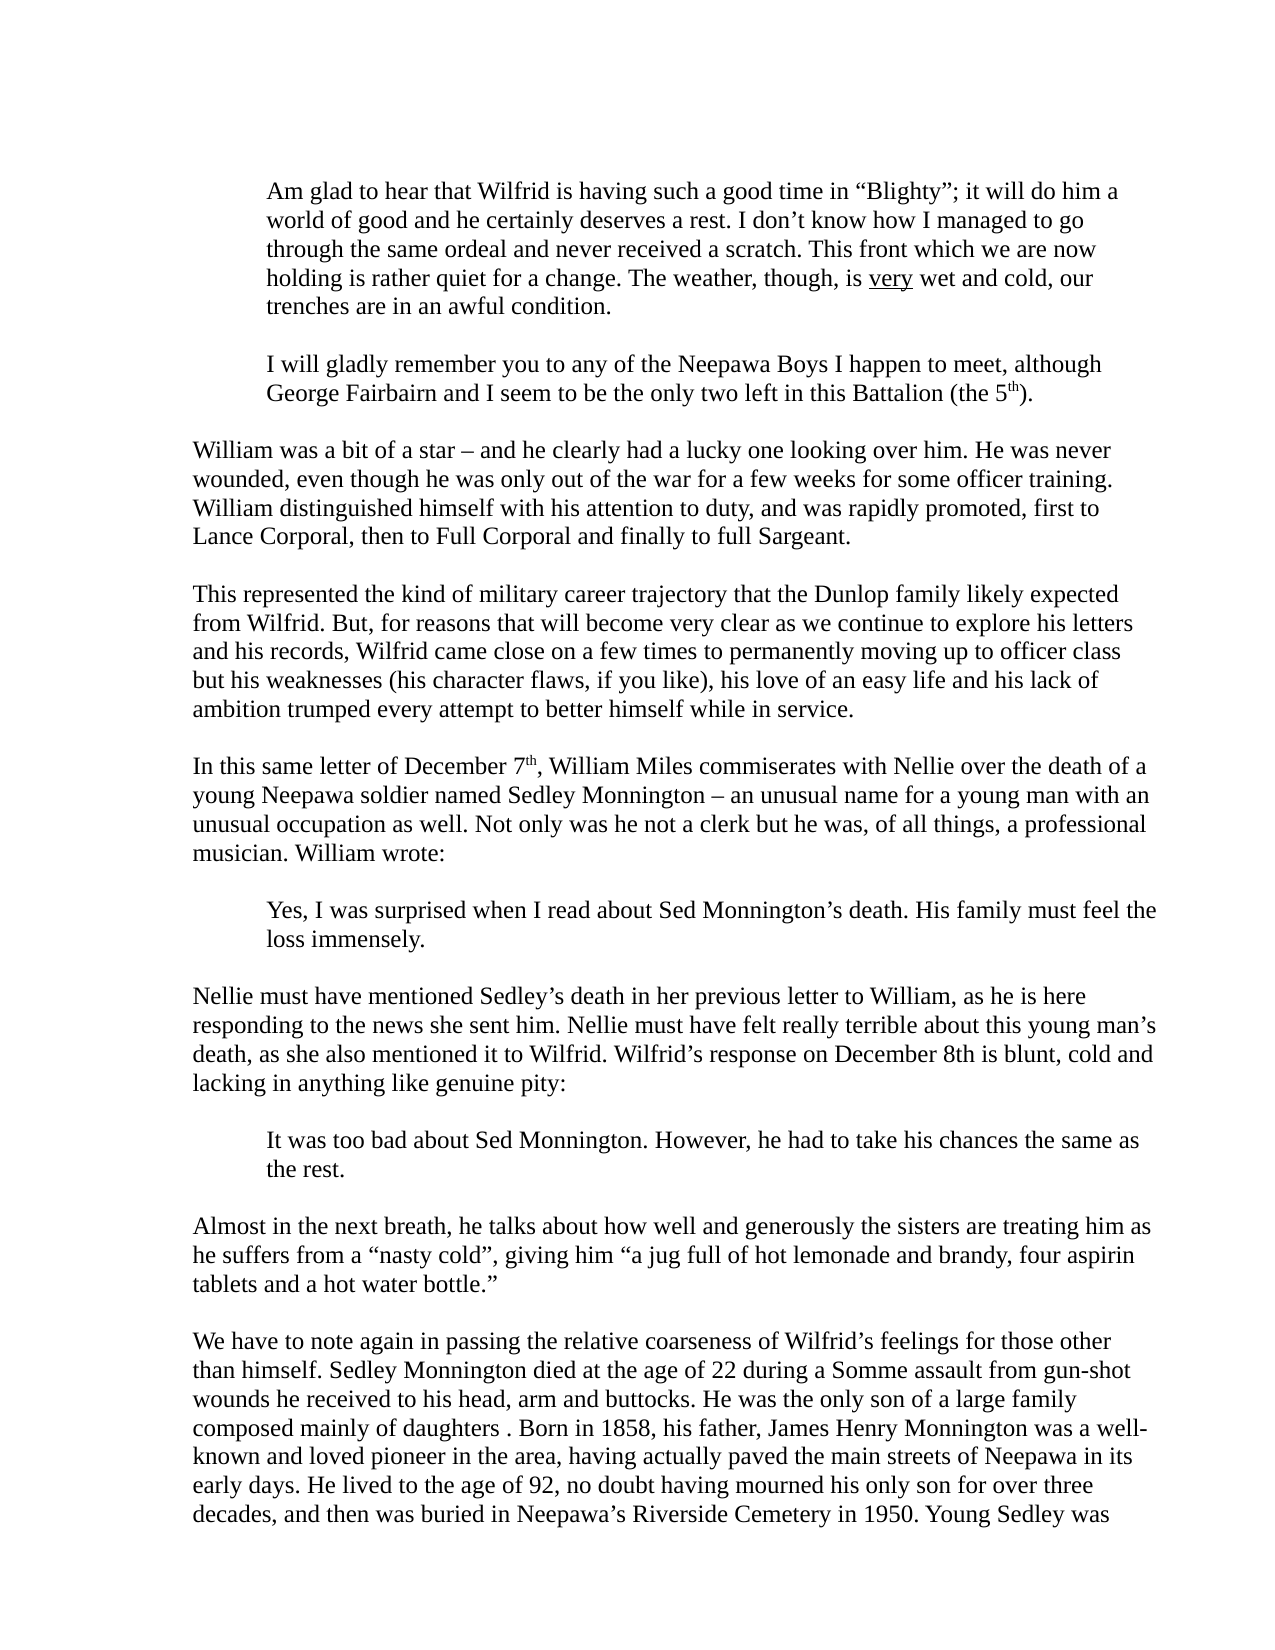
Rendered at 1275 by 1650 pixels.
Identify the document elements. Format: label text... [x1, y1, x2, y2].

text We have to note again in passing the relative coarseness of Wilfrid’s feelings for those other than himself. Sedley Monnington died at the age of 22 during a Somme assault from gun-shot wounds he received to his head, arm and buttocks. He was the only son of a large family composed mainly of daughters . Born in 1858, his father, James Henry Monnington was a well-known and loved pioneer in the area, having actually paved the main streets of Neepawa in its early days. He lived to the age of 92, no doubt having mourned his only son for over three decades, and then was buried in Neepawa’s Riverside Cemetery in 1950. Young Sedley was [192, 1326, 1158, 1528]
text Nellie must have mentioned Sedley’s death in her previous letter to William, as he is here responding to the news she sent him. Nellie must have felt really terrible about this young man’s death, as she also mentioned it to Wilfrid. Wilfrid’s response on December 8th is blunt, cold and lacking in anything like genuine pity: [192, 981, 1158, 1096]
text Almost in the next breath, he talks about how well and generously the sisters are treating him as he suffers from a “nasty cold”, giving him “a jug full of hot lemonade and brandy, four aspirin tablets and a hot water bottle.” [192, 1211, 1158, 1298]
text In this same letter of December 7th, William Miles commiserates with Nellie over the death of a young Neepawa soldier named Sedley Monnington – an unusual name for a young man with an unusual occupation as well. Not only was he not a clerk but he was, of all things, a professional musician. William wrote: [192, 751, 1158, 866]
text Yes, I was surprised when I read about Sed Monnington’s death. His family must feel the loss immensely. [266, 895, 1158, 953]
text This represented the kind of military career trajectory that the Dunlop family likely expected from Wilfrid. But, for reasons that will become very clear as we continue to explore his letters and his records, Wilfrid came close on a few times to permanently moving up to officer class but his weaknesses (his character flaws, if you like), his love of an easy life and his lack of ambition trumped every attempt to better himself while in service. [192, 579, 1158, 723]
text I will gladly remember you to any of the Neepawa Boys I happen to meet, although George Fairbairn and I seem to be the only two left in this Battalion (the 5th). [266, 349, 1158, 406]
text William was a bit of a star – and he clearly had a lucky one looking over him. He was never wounded, even though he was only out of the war for a few weeks for some officer training. William distinguished himself with his attention to duty, and was rapidly promoted, first to Lance Corporal, then to Full Corporal and finally to full Sargeant. [192, 435, 1158, 550]
text Am glad to hear that Wilfrid is having such a good time in “Blighty”; it will do him a world of good and he certainly deserves a rest. I don’t know how I managed to go through the same ordeal and never received a scratch. This front which we are now holding is rather quiet for a change. The weather, though, is very wet and cold, our trenches are in an awful condition. [266, 176, 1158, 320]
text It was too bad about Sed Monnington. However, he had to take his chances the same as the rest. [266, 1125, 1158, 1183]
